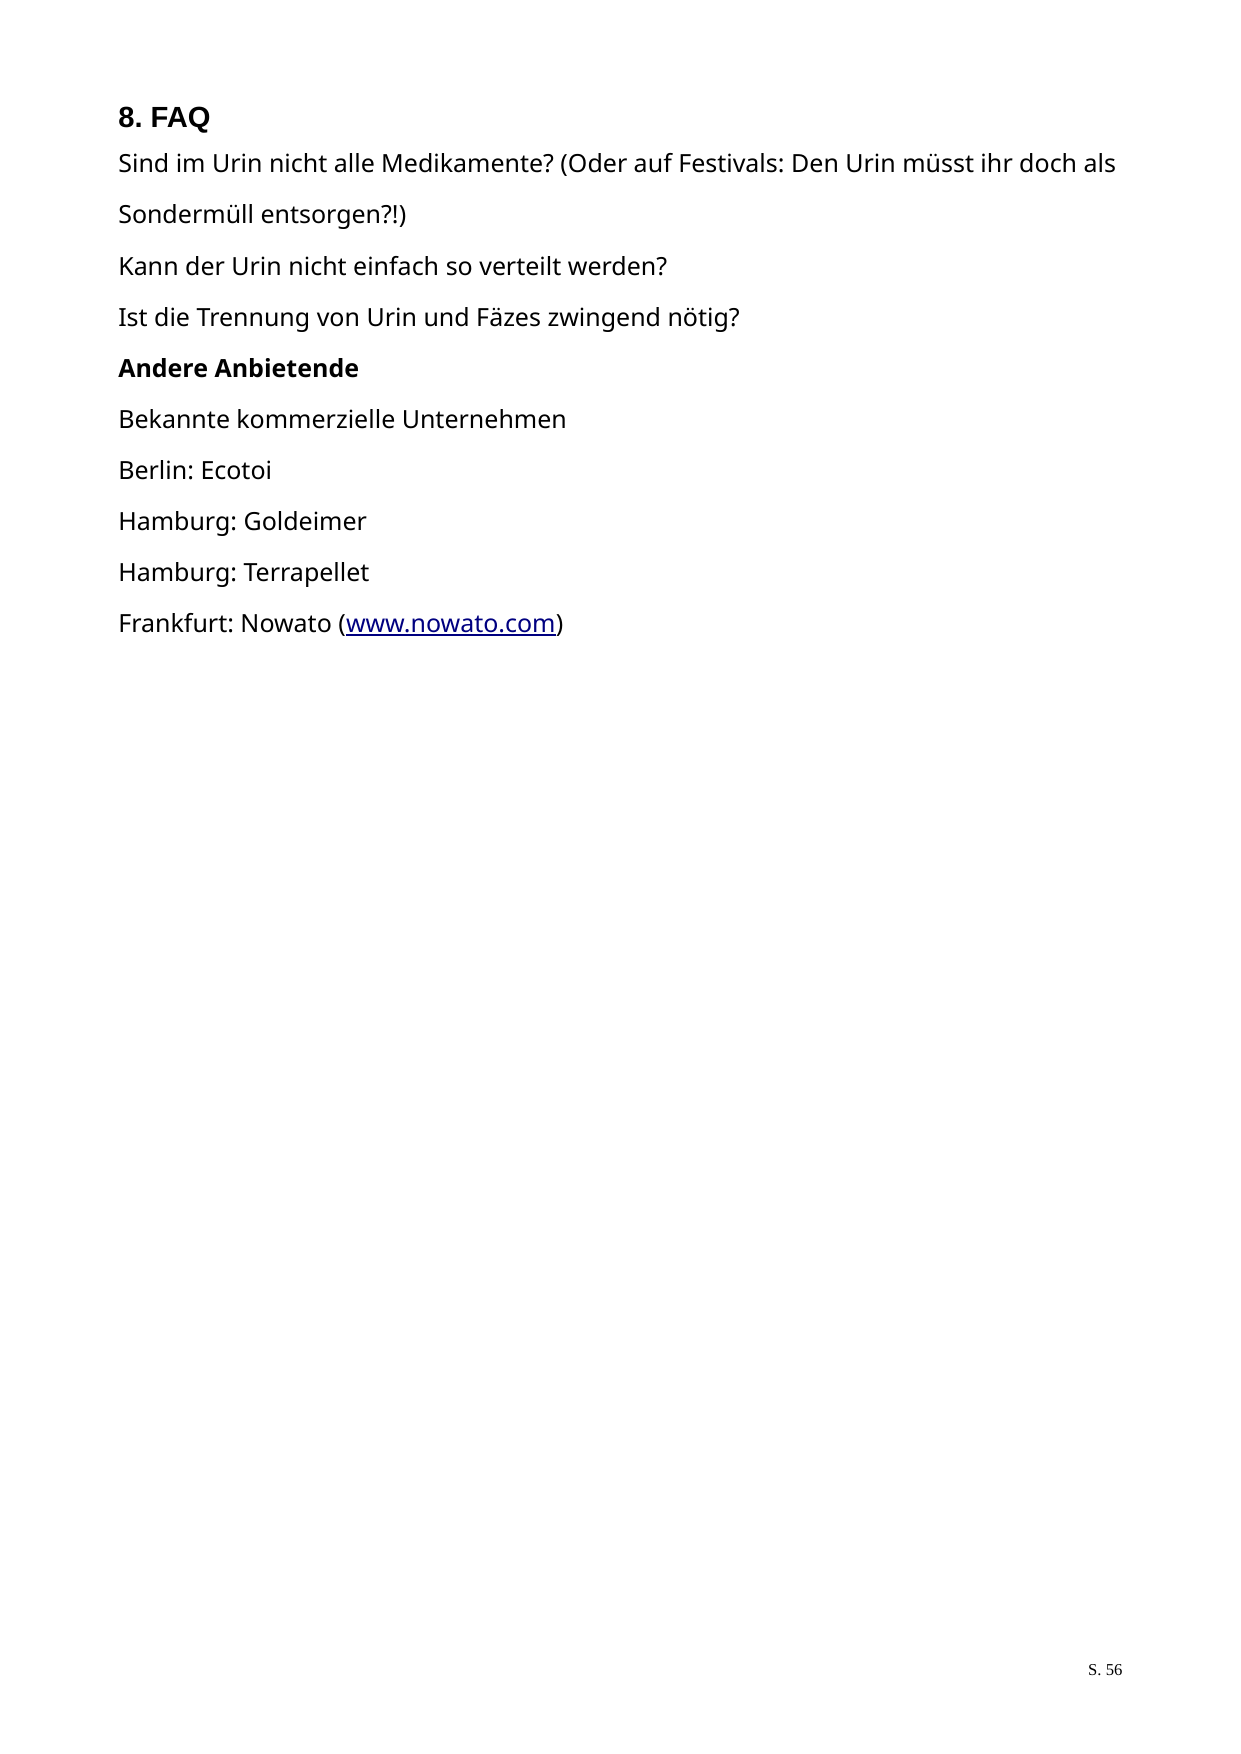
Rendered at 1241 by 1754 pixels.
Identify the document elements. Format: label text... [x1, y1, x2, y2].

text Sind im Urin nicht alle Medikamente? (Oder auf Festivals: Den Urin müsst ihr doch als Sondermüll entsorgen?!) [118, 146, 1122, 231]
text Andere Anbietende [118, 350, 1122, 384]
text Bekannte kommerzielle Unternehmen [118, 401, 1122, 435]
text Frankfurt: Nowato (www.nowato.com) [118, 605, 1122, 639]
text Kann der Urin nicht einfach so verteilt werden? [118, 248, 1122, 282]
text Berlin: Ecotoi [118, 452, 1122, 486]
text Hamburg: Goldeimer [118, 503, 1122, 537]
text Hamburg: Terrapellet [118, 554, 1122, 588]
subtitle 8. FAQ [118, 100, 1122, 133]
text Ist die Trennung von Urin und Fäzes zwingend nötig? [118, 299, 1122, 333]
